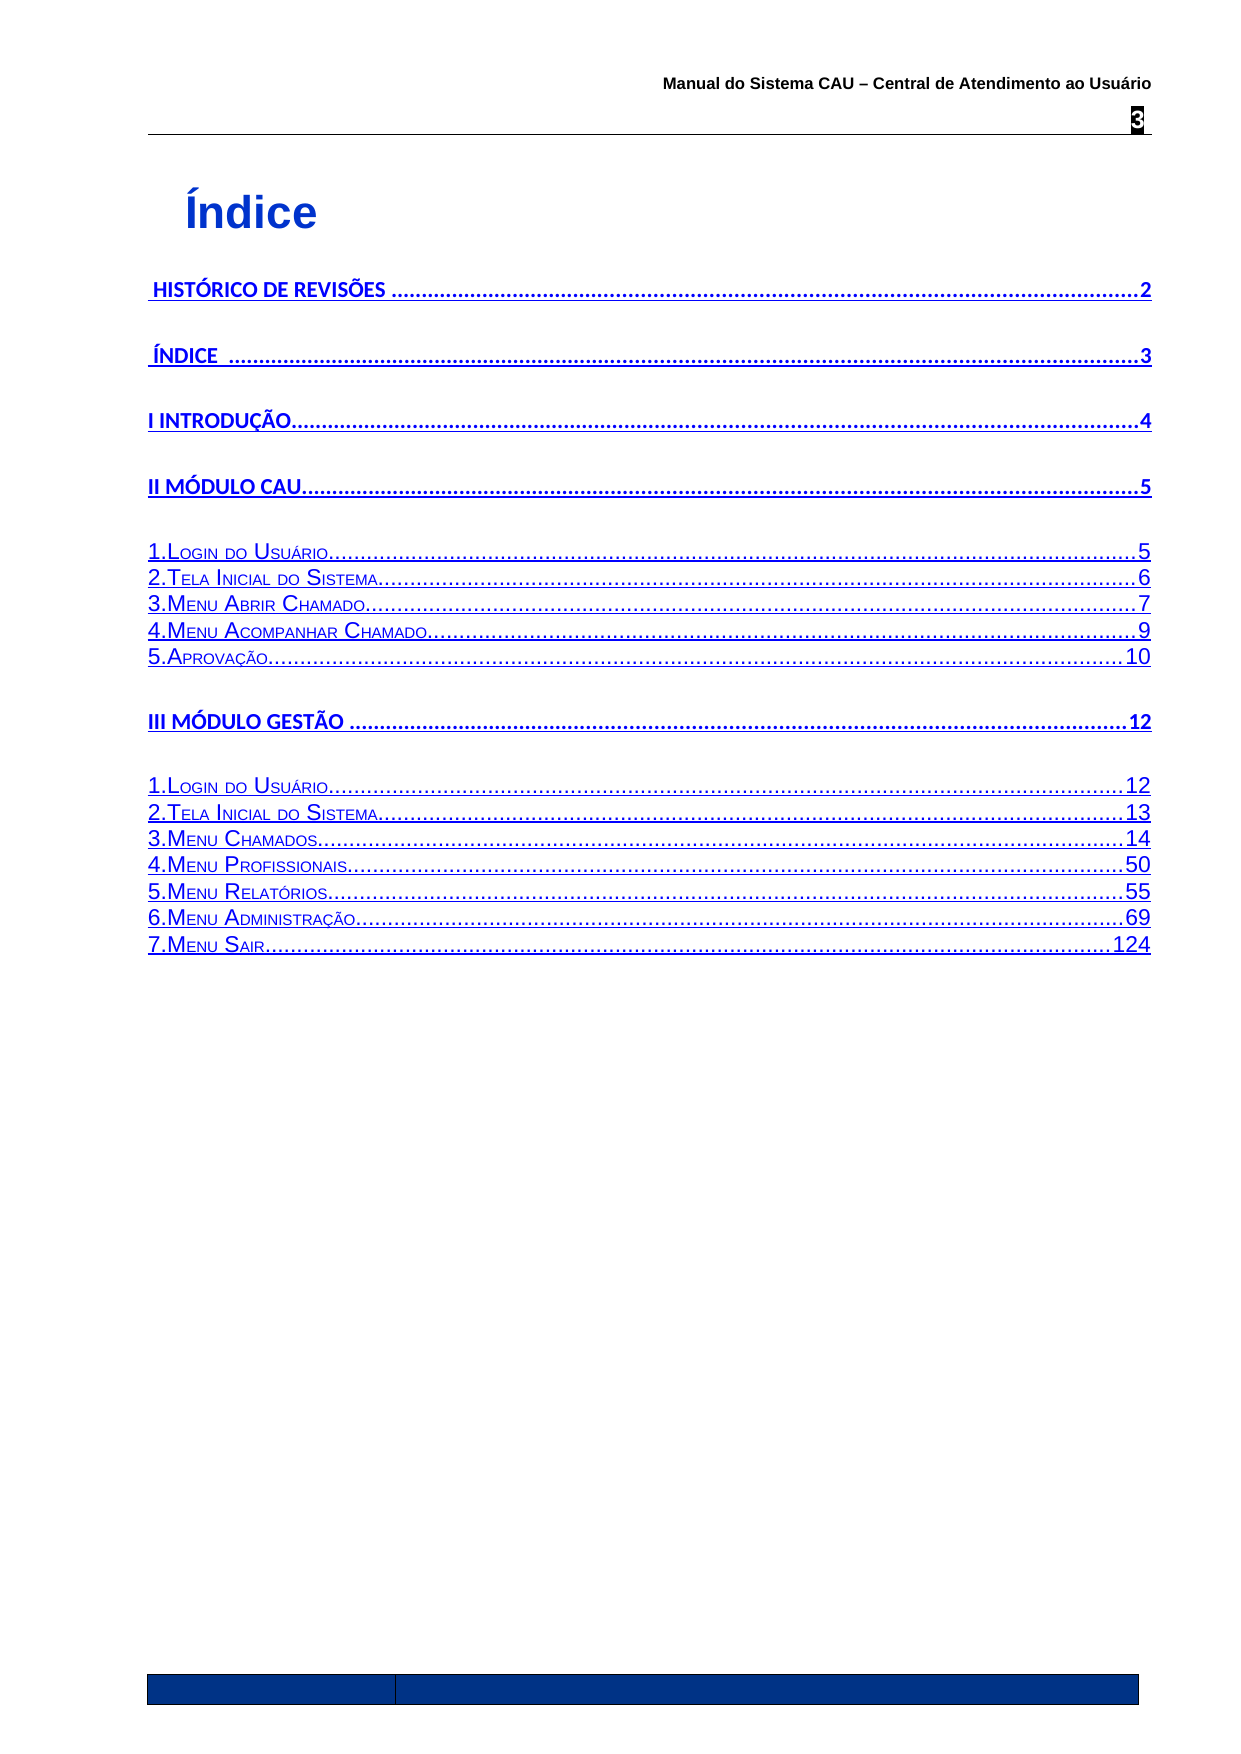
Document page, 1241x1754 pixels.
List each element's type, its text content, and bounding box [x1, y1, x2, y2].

text Histórico de revisões 2 [148, 276, 1152, 300]
text III Módulo Gestão 12 [148, 707, 1152, 731]
text 4.Menu Profissionais 50 [148, 851, 1152, 878]
text 5.Menu Relatórios 55 [148, 878, 1152, 904]
text 3.Menu Chamados 14 [148, 825, 1152, 851]
text 7.Menu Sair 124 [148, 931, 1152, 957]
text I Introdução 4 [148, 407, 1152, 431]
text II Módulo CAU 5 [148, 472, 1152, 496]
text 4.Menu Acompanhar Chamado 9 [148, 617, 1152, 643]
text Índice 3 [148, 341, 1152, 365]
text 6.Menu Administração 69 [148, 904, 1152, 931]
subtitle Índice [148, 185, 1152, 238]
text 2.Tela Inicial do Sistema 6 [148, 564, 1152, 590]
text 1.Login do Usuário 12 [148, 772, 1152, 799]
text 5.Aprovação 10 [148, 643, 1152, 669]
text 3.Menu Abrir Chamado 7 [148, 590, 1152, 617]
text 1.Login do Usuário 5 [148, 538, 1152, 564]
text 2.Tela Inicial do Sistema 13 [148, 799, 1152, 825]
